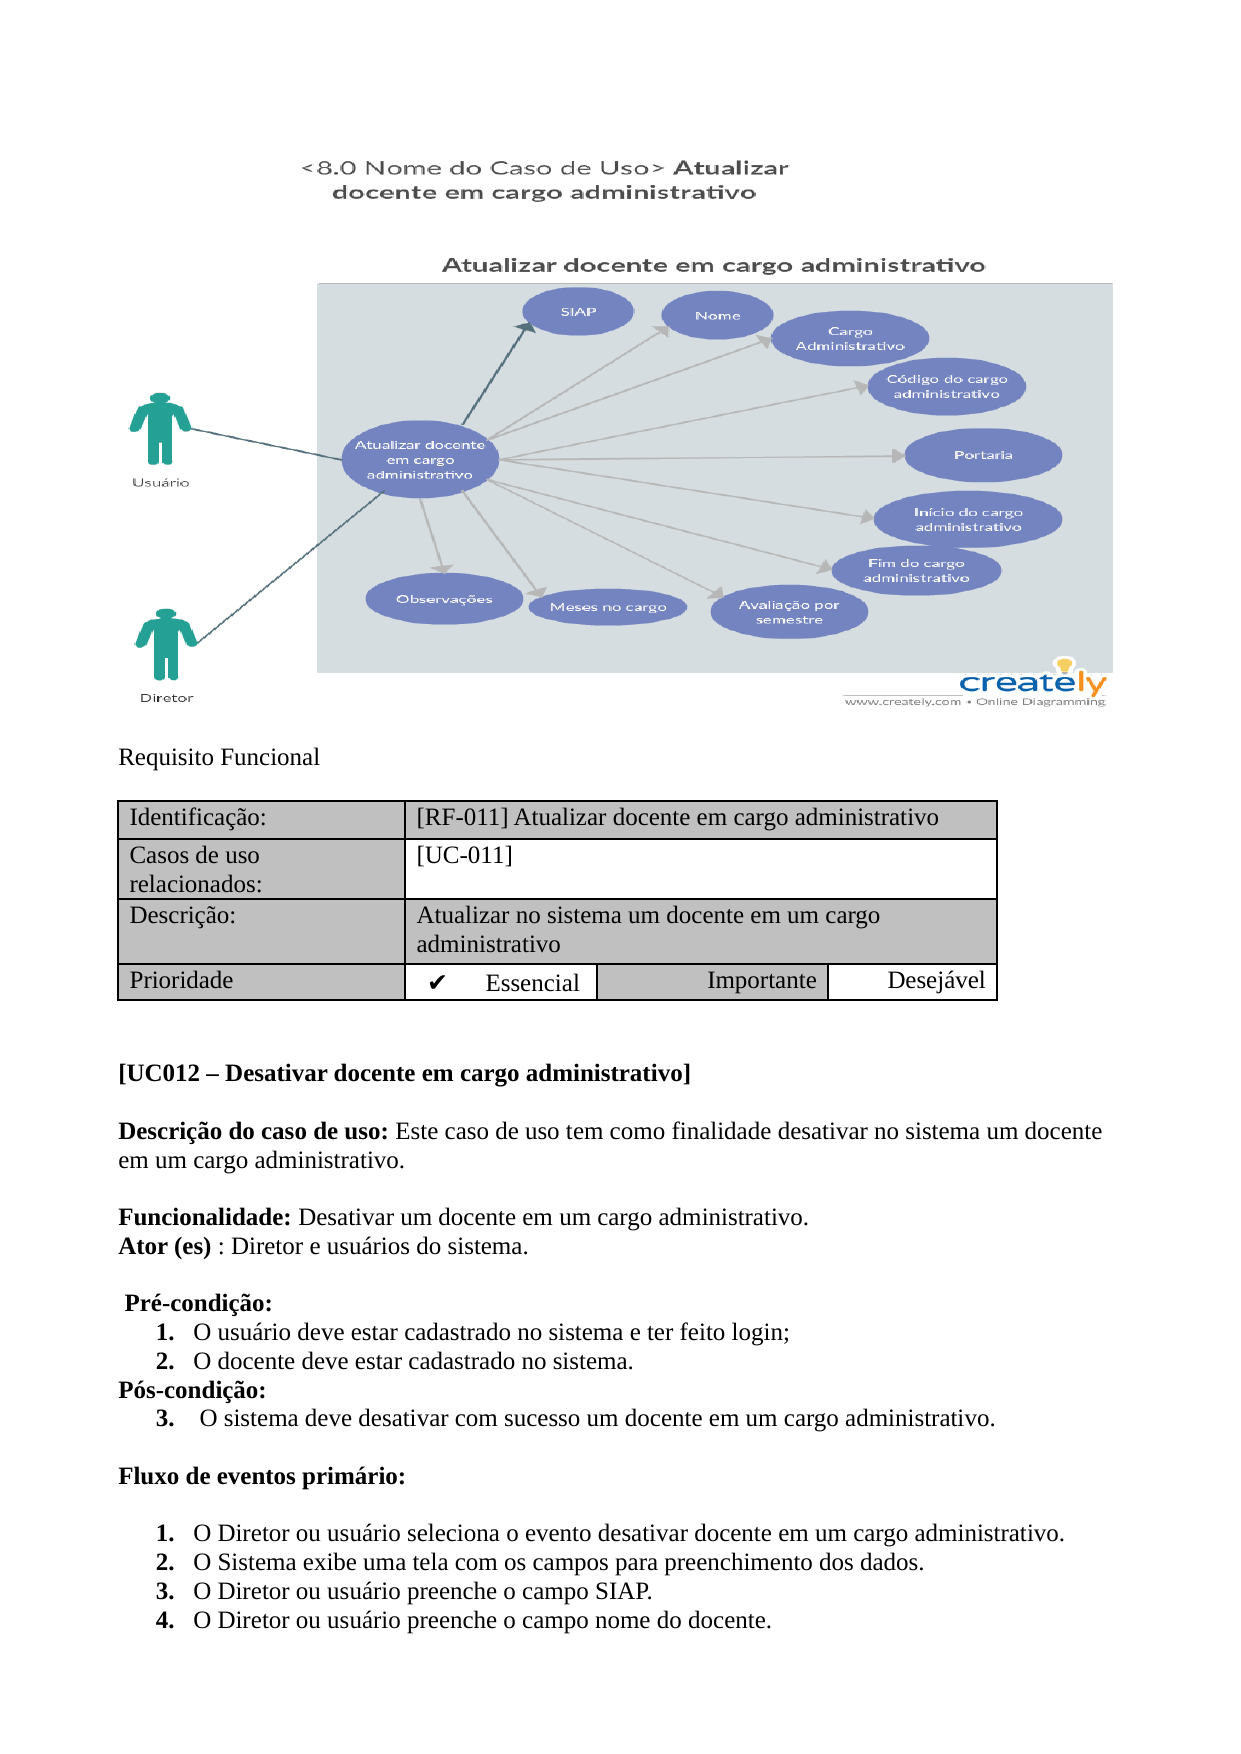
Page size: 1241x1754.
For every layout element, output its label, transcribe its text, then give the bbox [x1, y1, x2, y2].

list O docente deve estar cadastrado no sistema. [156, 1346, 1122, 1375]
list O Diretor ou usuário preenche o campo SIAP. [156, 1576, 1122, 1605]
table_cell [UC-011] [406, 840, 996, 898]
list O sistema deve desativar com sucesso um docente em um cargo administrativo. [156, 1403, 1122, 1432]
text Requisito Funcional [118, 742, 1122, 771]
table_header [RF-011] Atualizar docente em cargo administrativo [406, 802, 996, 838]
table_cell Casos de uso relacionados: [119, 840, 404, 898]
text Ator (es) : Diretor e usuários do sistema. [118, 1231, 1122, 1260]
table_cell Importante [598, 965, 827, 999]
list O usuário deve estar cadastrado no sistema e ter feito login; [156, 1317, 1122, 1346]
text Funcionalidade: Desativar um docente em um cargo administrativo. [118, 1202, 1122, 1231]
table_cell Descrição: [119, 900, 404, 963]
table_cell ✔ Essencial [406, 965, 596, 999]
list O Sistema exibe uma tela com os campos para preenchimento dos dados. [156, 1547, 1122, 1576]
text Fluxo de eventos primário: [118, 1461, 1122, 1490]
list O Diretor ou usuário preenche o campo nome do docente. [156, 1605, 1122, 1633]
text Pré-condição: [118, 1288, 1122, 1317]
table_header Identificação: [119, 802, 404, 838]
text [UC012 – Desativar docente em cargo administrativo] [118, 1058, 1122, 1087]
list O Diretor ou usuário seleciona o evento desativar docente em um cargo administrativo. [156, 1518, 1122, 1547]
text Pós-condição: [118, 1375, 1122, 1403]
table_cell Prioridade [119, 965, 404, 999]
table_cell Desejável [829, 965, 996, 999]
table_cell Atualizar no sistema um docente em um cargo administrativo [406, 900, 996, 963]
text Descrição do caso de uso: Este caso de uso tem como finalidade desativar no sistema um docente em um cargo administrativo. [118, 1116, 1122, 1173]
